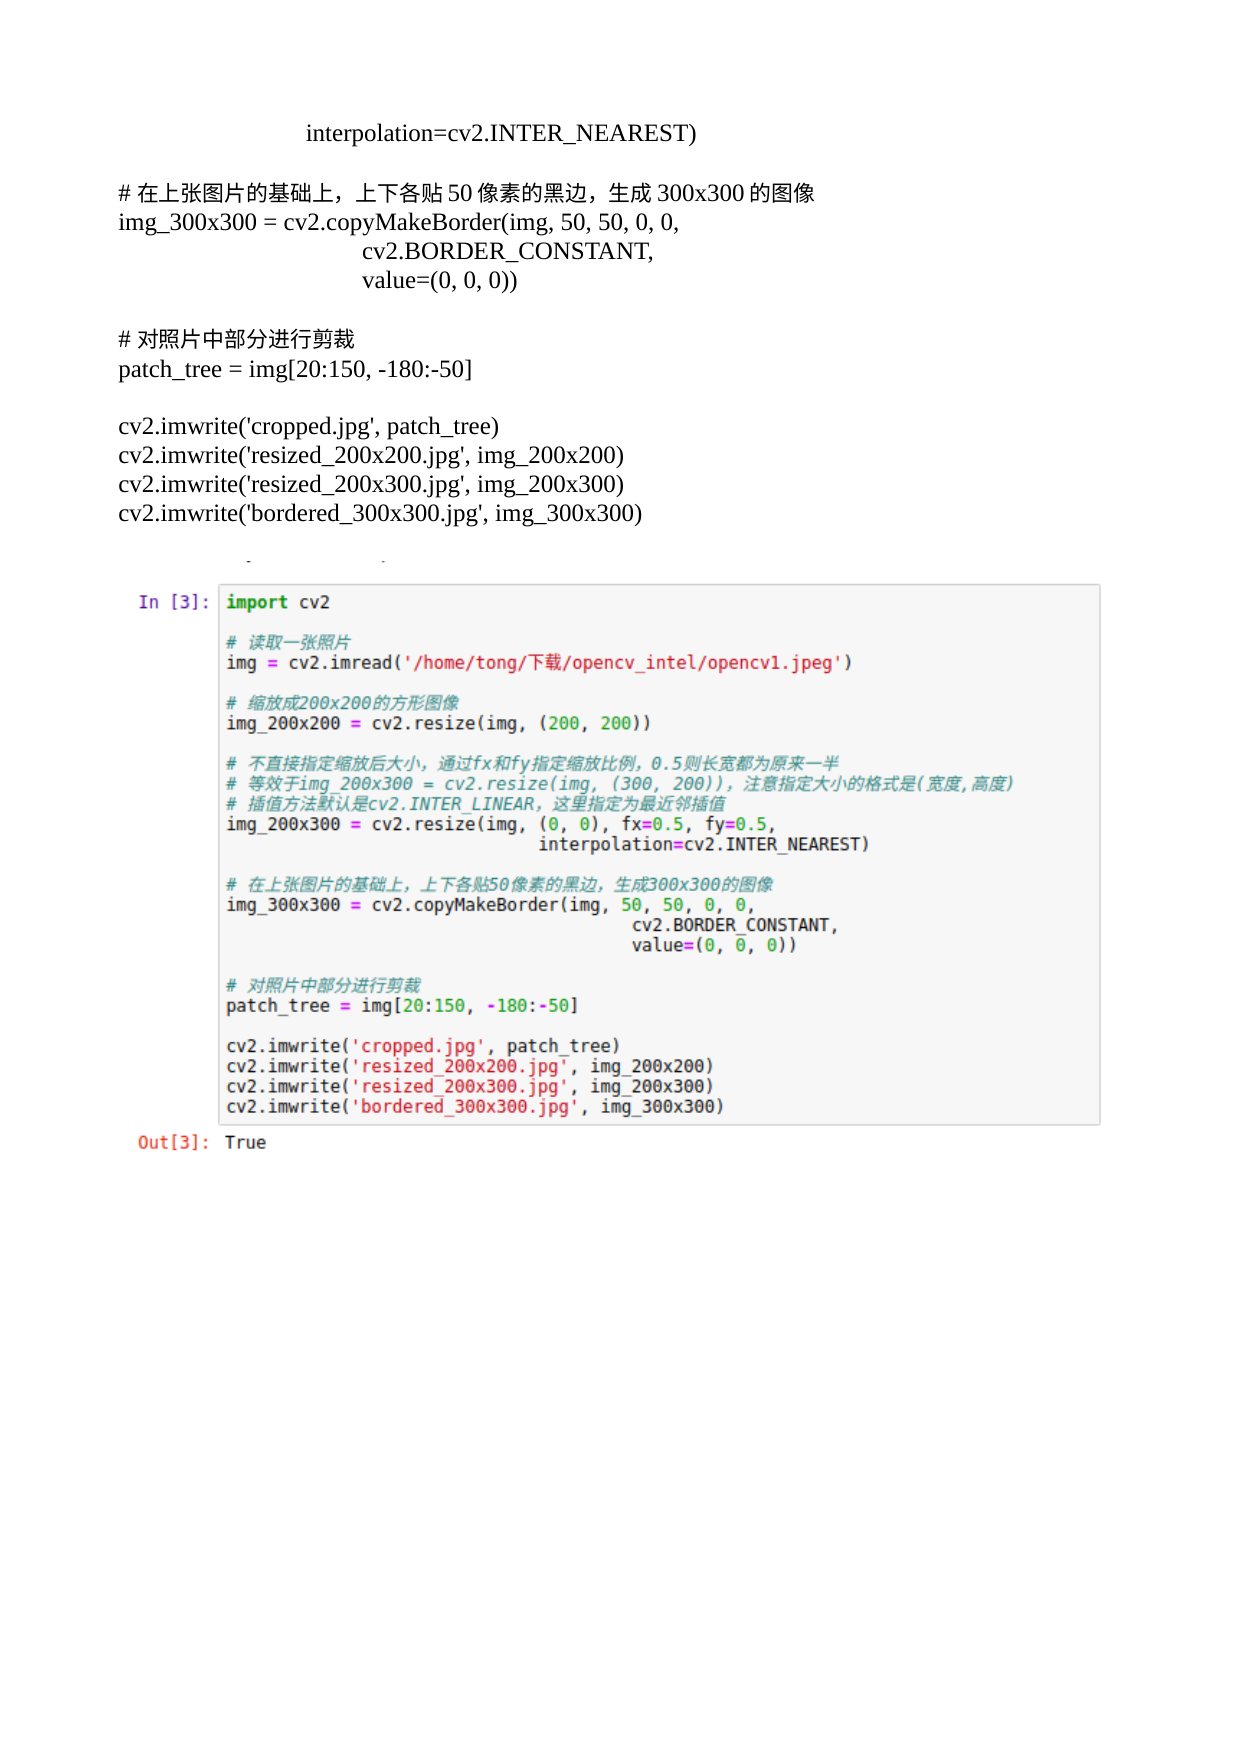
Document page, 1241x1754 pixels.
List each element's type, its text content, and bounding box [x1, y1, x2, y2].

text cv2.BORDER_CONSTANT, [118, 236, 1122, 265]
text img_300x300 = cv2.copyMakeBorder(img, 50, 50, 0, 0, [118, 207, 1122, 236]
text cv2.imwrite('resized_200x300.jpg', img_200x300) [118, 469, 1122, 498]
text cv2.imwrite('cropped.jpg', patch_tree) [118, 411, 1122, 440]
text # 在上张图片的基础上，上下各贴50像素的黑边，生成300x300的图像 [118, 176, 1122, 207]
text interpolation=cv2.INTER_NEAREST) [118, 118, 1122, 147]
text patch_tree = img[20:150, -180:-50] [118, 354, 1122, 383]
picture [119, 561, 1124, 1159]
text # 对照片中部分进行剪裁 [118, 322, 1122, 354]
text value=(0, 0, 0)) [118, 265, 1122, 293]
text cv2.imwrite('bordered_300x300.jpg', img_300x300) [118, 498, 1122, 526]
text cv2.imwrite('resized_200x200.jpg', img_200x200) [118, 440, 1122, 469]
